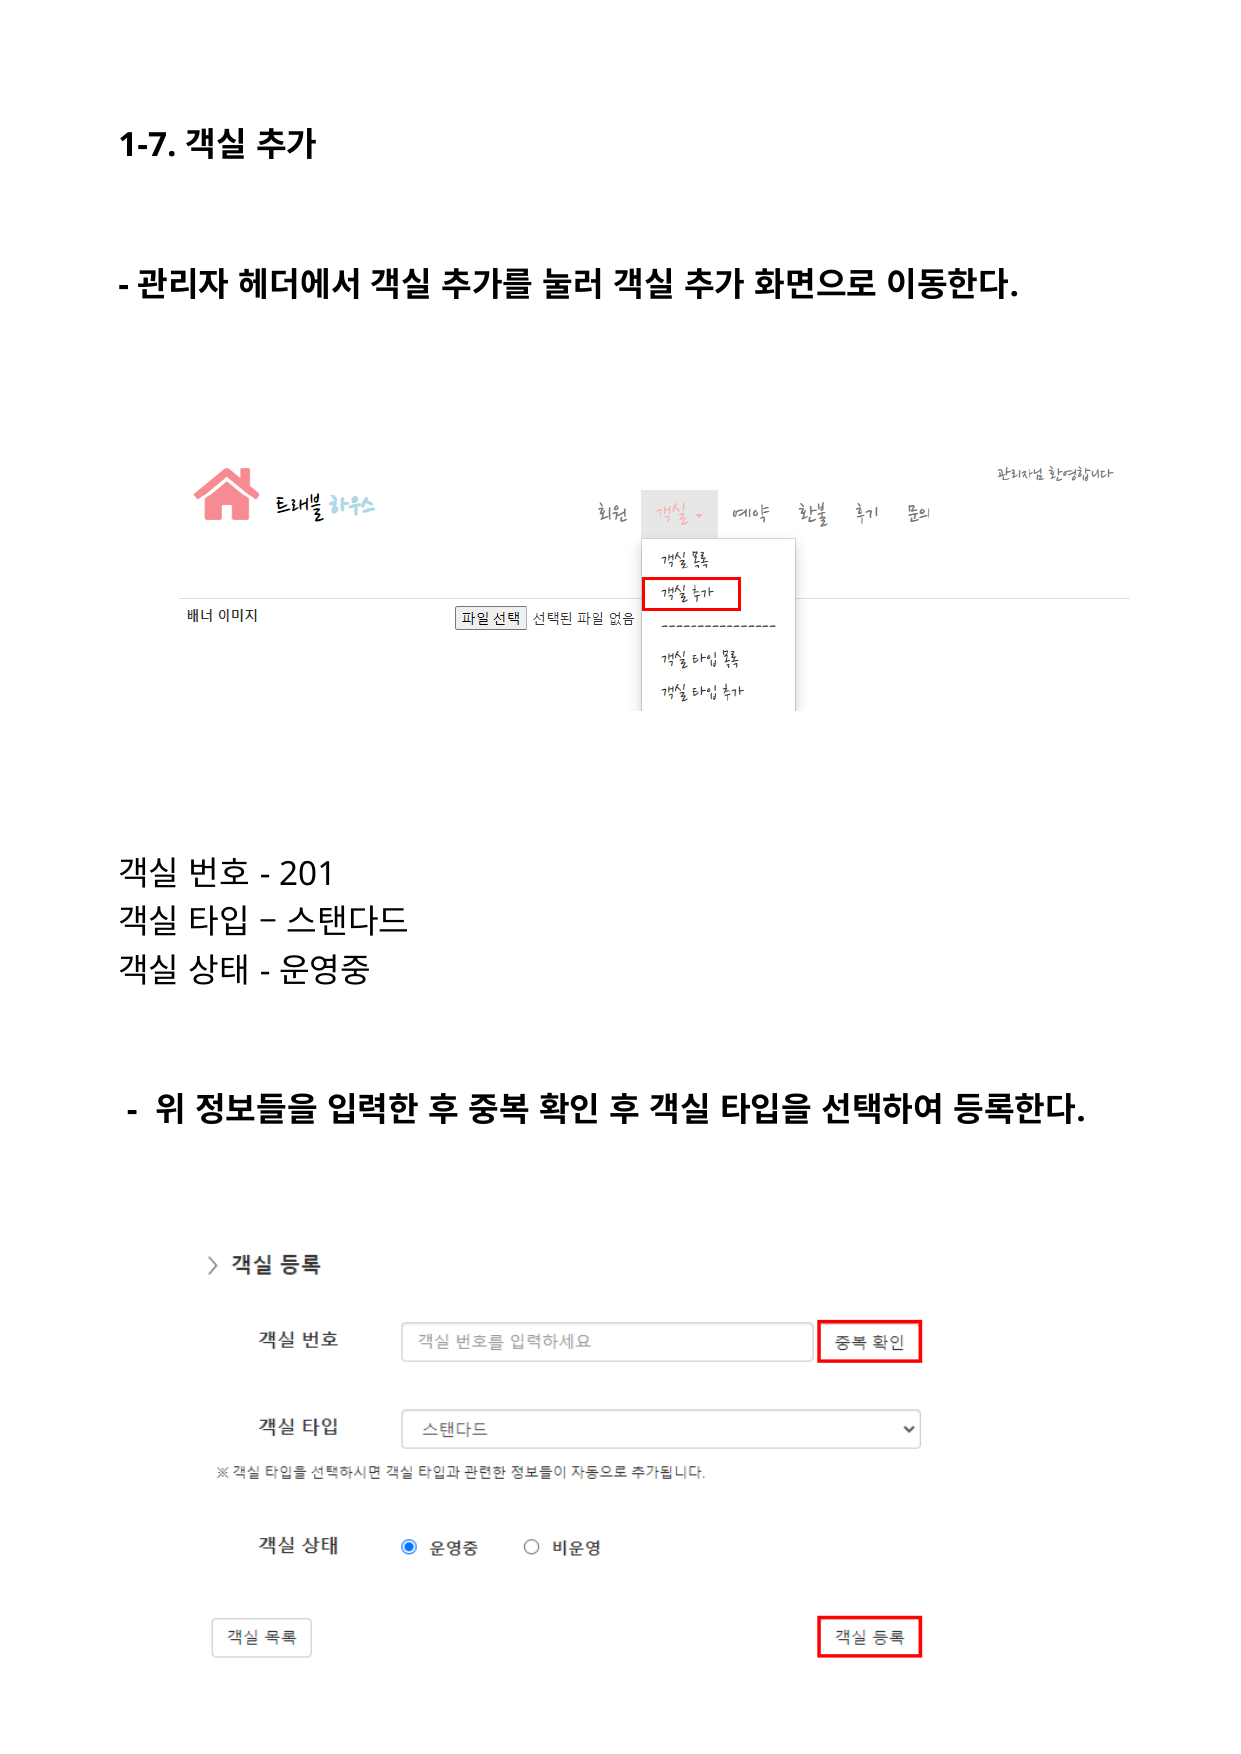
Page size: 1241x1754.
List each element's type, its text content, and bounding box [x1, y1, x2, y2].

text 객실 번호 - 201 [118, 847, 1122, 895]
text - 관리자 헤더에서 객실 추가를 눌러 객실 추가 화면으로 이동한다. [118, 257, 1122, 306]
picture [125, 460, 1130, 711]
text 객실 타입 – 스탠다드 [118, 895, 1122, 943]
text 1-7. 객실 추가 [118, 118, 1122, 167]
picture [101, 1197, 1033, 1754]
text - 위 정보들을 입력한 후 중복 확인 후 객실 타입을 선택하여 등록한다. [118, 1083, 1122, 1131]
text 객실 상태 - 운영중 [118, 943, 1122, 992]
